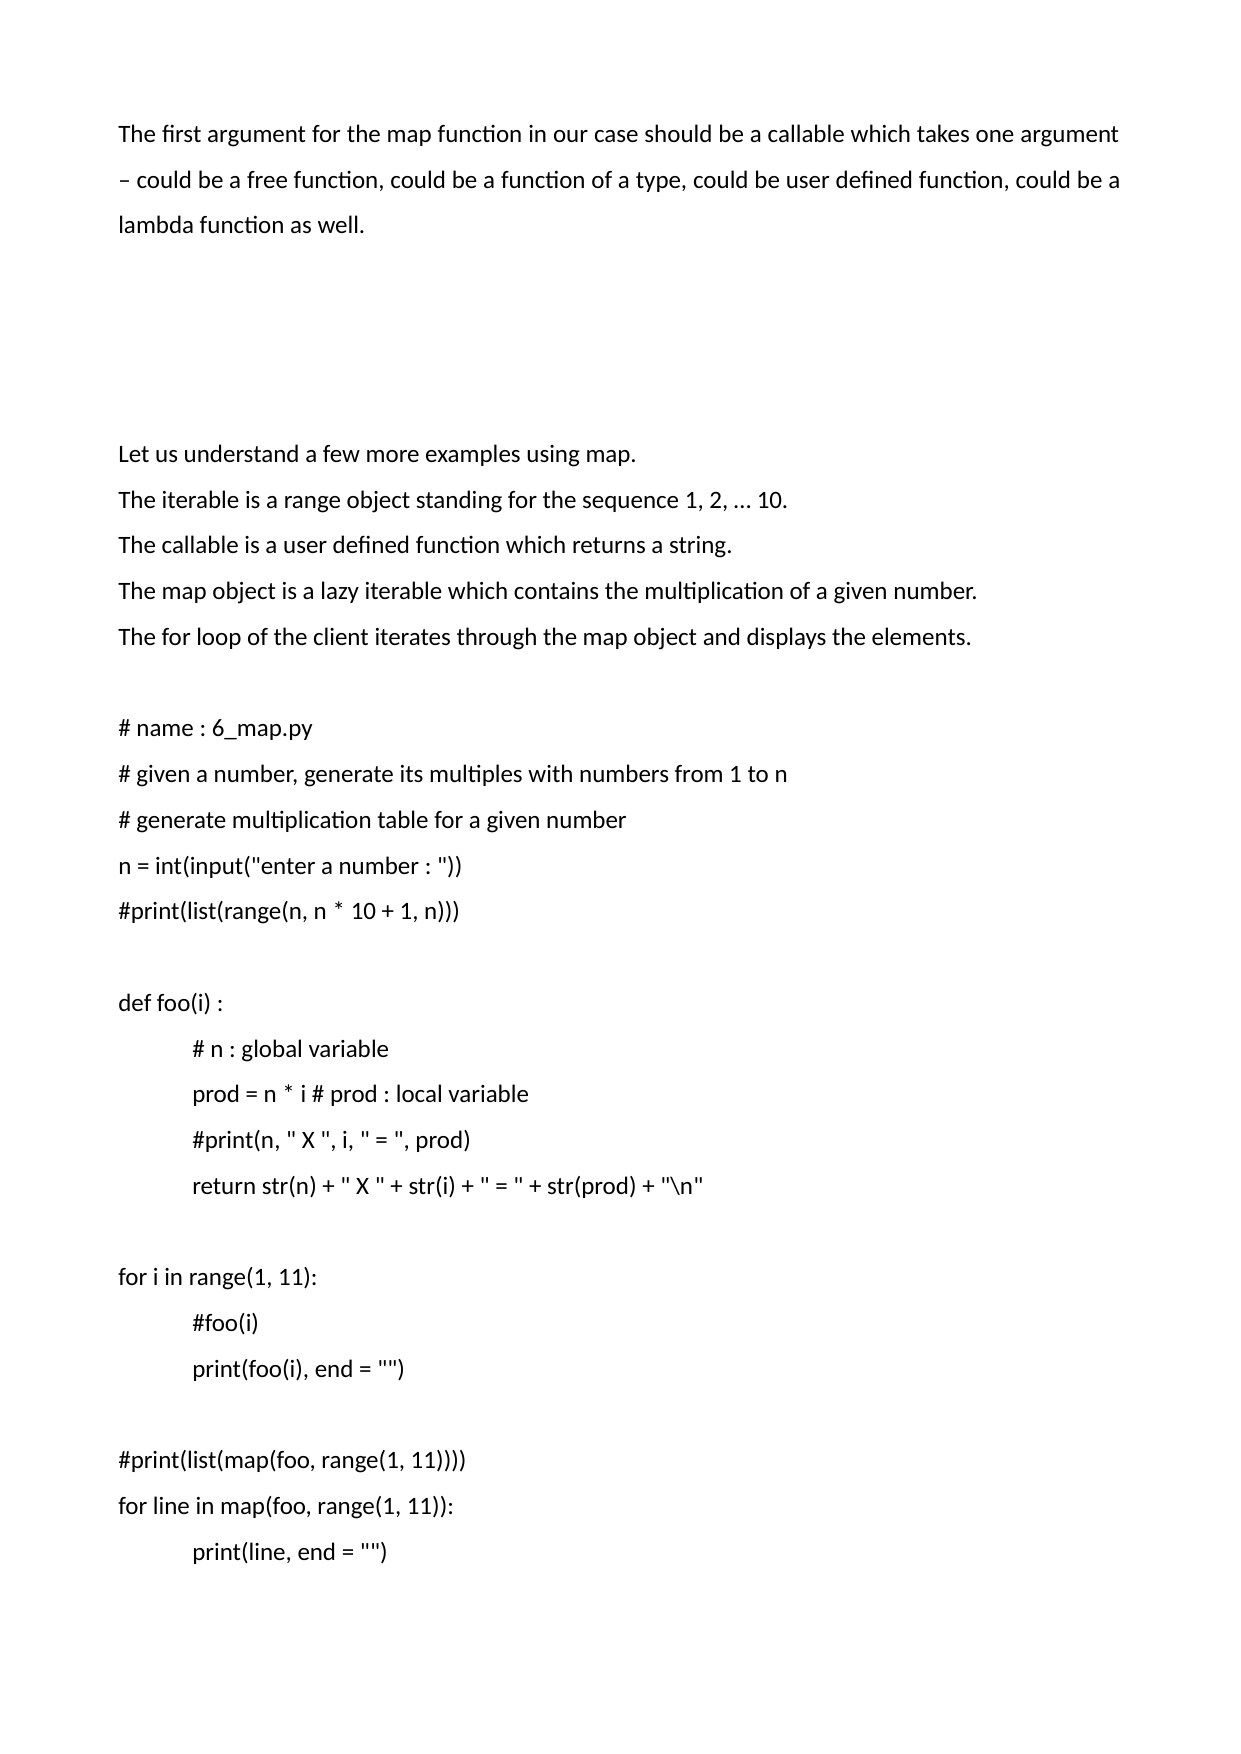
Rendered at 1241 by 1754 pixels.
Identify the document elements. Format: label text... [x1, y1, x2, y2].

text return str(n) + " X " + str(i) + " = " + str(prod) + "\n" [118, 1170, 1122, 1200]
text for line in map(foo, range(1, 11)): [118, 1490, 1122, 1521]
text The for loop of the client iterates through the map object and displays the elements. [118, 621, 1122, 652]
text print(line, end = "") [118, 1536, 1122, 1566]
text def foo(i) : [118, 987, 1122, 1017]
text Let us understand a few more examples using map. [118, 438, 1122, 469]
text #print(n, " X ", i, " = ", prod) [118, 1124, 1122, 1155]
text for i in range(1, 11): [118, 1261, 1122, 1292]
text The callable is a user defined function which returns a string. [118, 530, 1122, 560]
text print(foo(i), end = "") [118, 1353, 1122, 1383]
text #foo(i) [118, 1307, 1122, 1338]
text The map object is a lazy iterable which contains the multiplication of a given number. [118, 575, 1122, 606]
text # n : global variable [118, 1033, 1122, 1063]
text #print(list(map(foo, range(1, 11)))) [118, 1444, 1122, 1475]
text The iterable is a range object standing for the sequence 1, 2, … 10. [118, 484, 1122, 514]
text prod = n * i # prod : local variable [118, 1078, 1122, 1109]
text n = int(input("enter a number : ")) [118, 850, 1122, 880]
text # name : 6_map.py [118, 713, 1122, 743]
text # given a number, generate its multiples with numbers from 1 to n [118, 758, 1122, 789]
text # generate multiplication table for a given number [118, 804, 1122, 834]
text The first argument for the map function in our case should be a callable which takes one argument – could be a free function, could be a function of a type, could be user defined function, could be a lambda function as well. [118, 118, 1122, 240]
text #print(list(range(n, n * 10 + 1, n))) [118, 896, 1122, 926]
